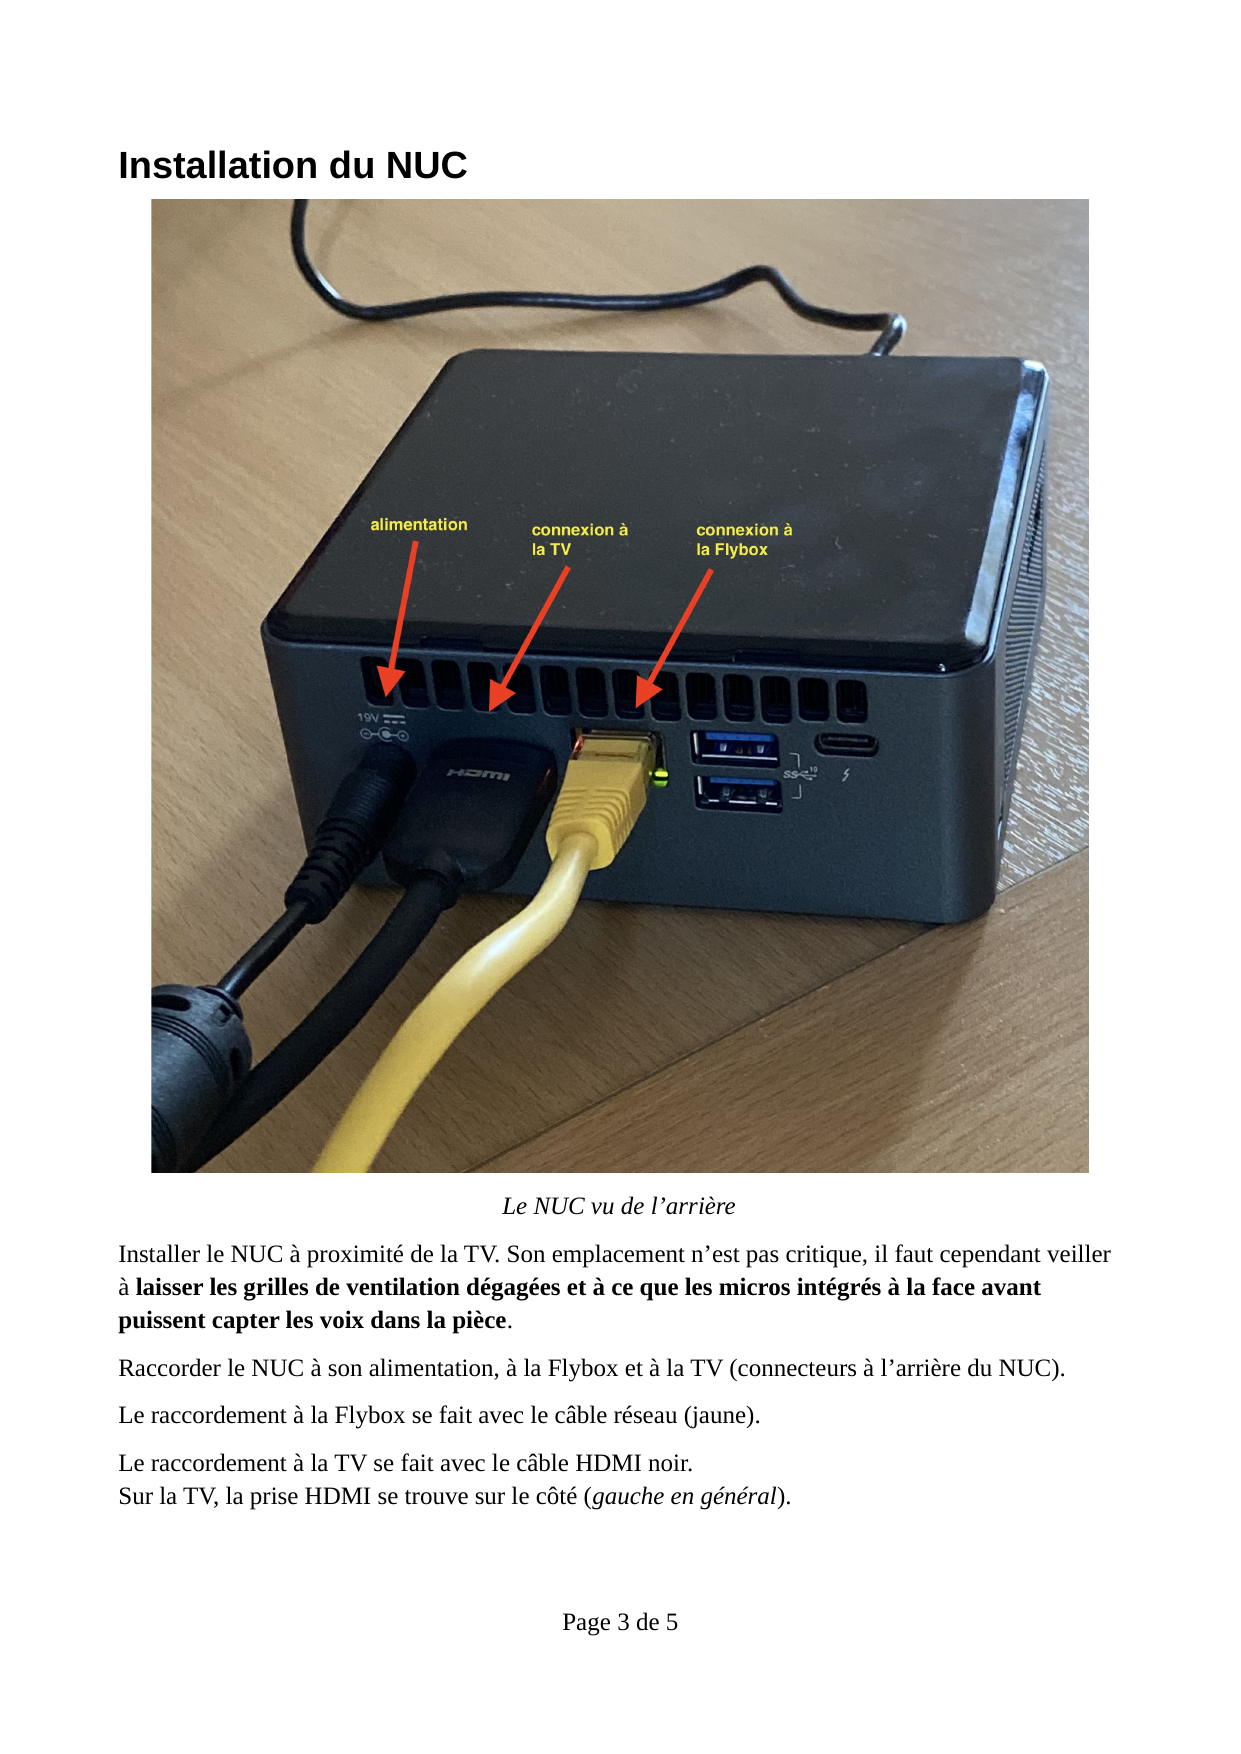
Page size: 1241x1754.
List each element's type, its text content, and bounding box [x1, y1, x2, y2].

text Raccorder le NUC à son alimentation, à la Flybox et à la TV (connecteurs à l’arrière du NUC). [118, 1353, 1122, 1381]
text Le raccordement à la TV se fait avec le câble HDMI noir. Sur la TV, la prise HDMI se trouve sur le côté (gauche en général). [118, 1448, 1122, 1509]
picture [151, 199, 1089, 1173]
text Le NUC vu de l’arrière [118, 1191, 1122, 1220]
text Le raccordement à la Flybox se fait avec le câble réseau (jaune). [118, 1400, 1122, 1429]
text Installer le NUC à proximité de la TV. Son emplacement n’est pas critique, il faut cependant veiller à laisser les grilles de ventilation dégagées et à ce que les micros intégrés à la face avant puissent capter les voix dans la pièce. [118, 1239, 1122, 1334]
subtitle Installation du NUC [118, 143, 1122, 187]
